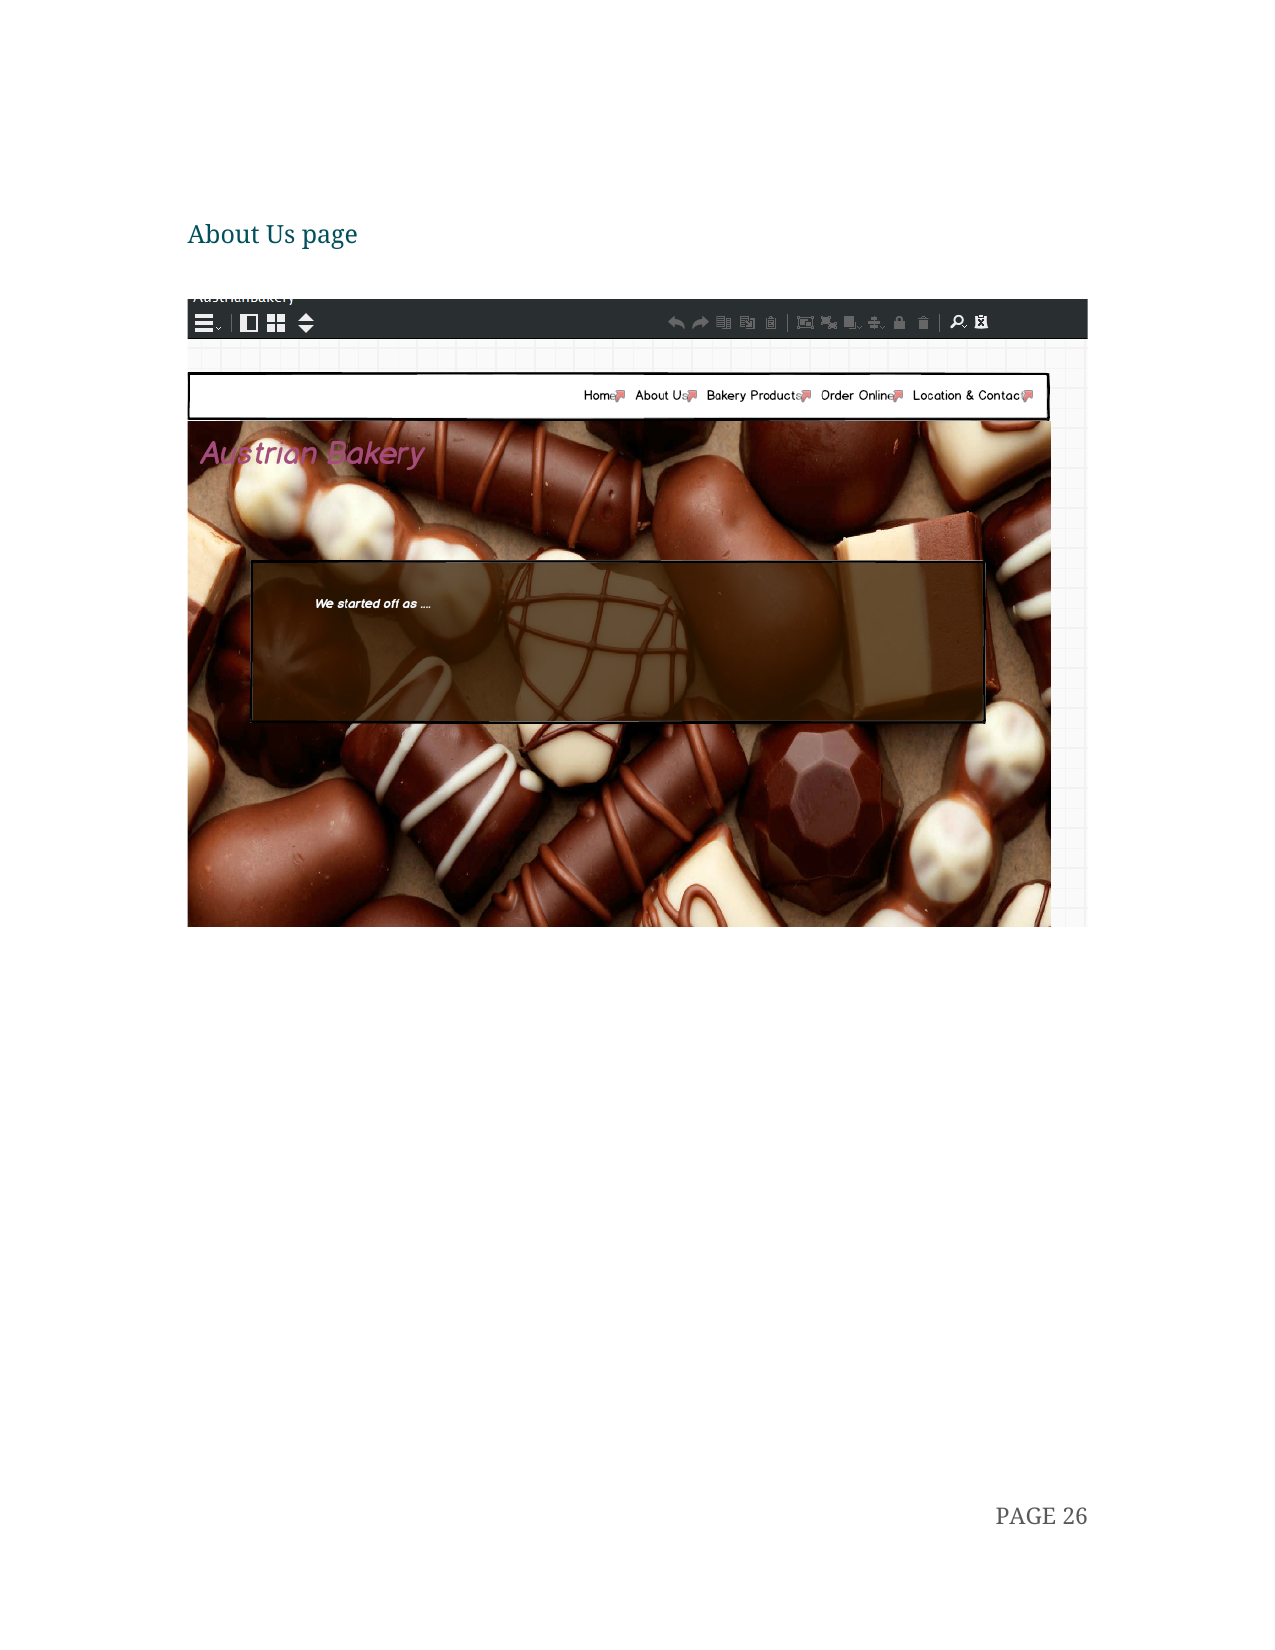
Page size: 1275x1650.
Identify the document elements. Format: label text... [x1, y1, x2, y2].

text About Us page [187, 216, 1087, 251]
